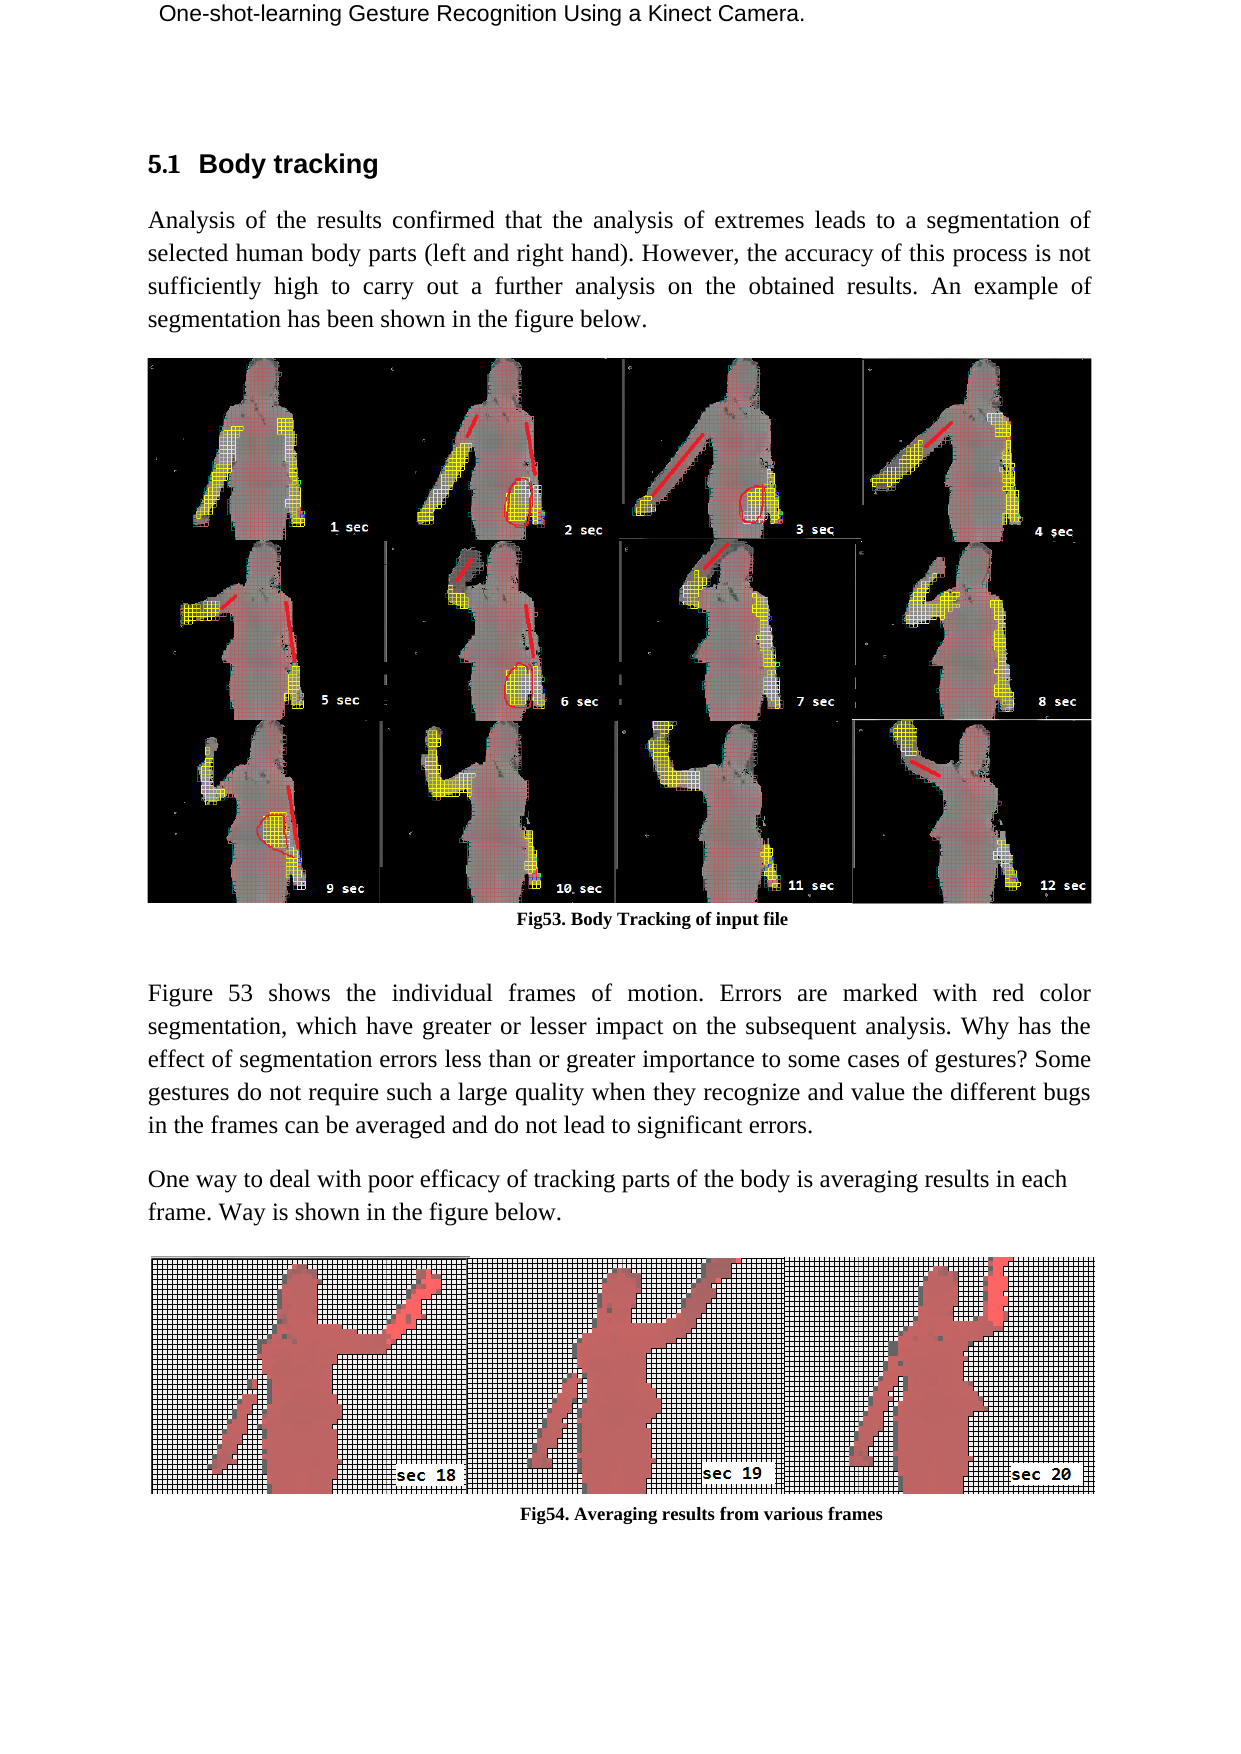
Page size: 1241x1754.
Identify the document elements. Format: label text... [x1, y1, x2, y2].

text Analysis of the results confirmed that the analysis of extremes leads to a segmentation of selected human body parts (left and right hand). However, the accuracy of this process is not sufficiently high to carry out a further analysis on the obtained results. An example of segmentation has been shown in the figure below. [148, 205, 1093, 333]
text 5.1 Body tracking [148, 148, 1093, 180]
text Fig54. Averaging results from various frames [446, 1503, 1095, 1524]
text Figure 53 shows the individual frames of motion. Errors are marked with red color segmentation, which have greater or lesser impact on the subsequent analysis. Why has the effect of segmentation errors less than or greater importance to some cases of gestures? Some gestures do not require such a large quality when they recognize and value the different bugs in the frames can be averaged and do not lead to significant errors. [148, 978, 1093, 1139]
text Fig53. Body Tracking of input file [443, 908, 1093, 929]
text One way to deal with poor efficacy of tracking parts of the body is averaging results in each frame. Way is shown in the figure below. [148, 1164, 1093, 1226]
